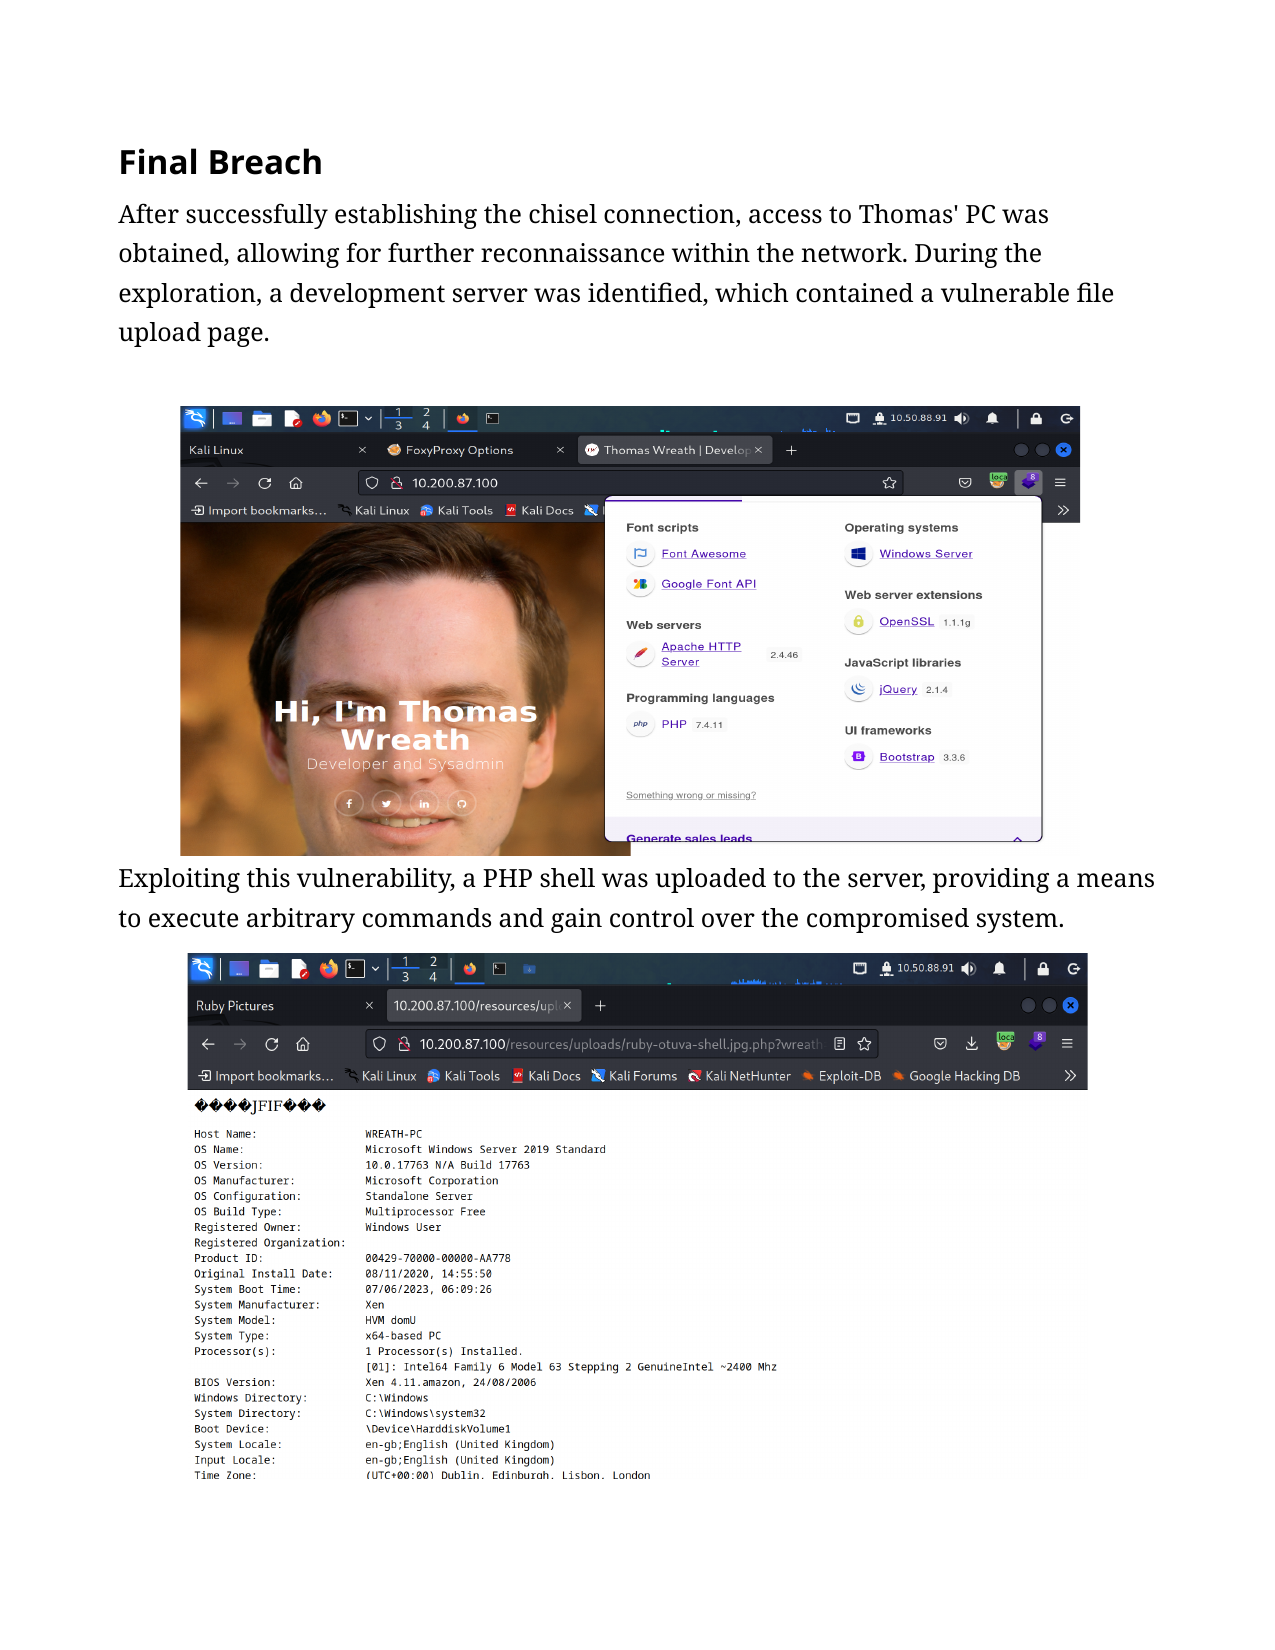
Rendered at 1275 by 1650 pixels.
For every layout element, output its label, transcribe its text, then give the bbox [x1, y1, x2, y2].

text After successfully establishing the chisel connection, access to Thomas' PC was obtained, allowing for further reconnaissance within the network. During the exploration, a development server was identified, which contained a vulnerable file upload page. [118, 197, 1157, 348]
text Exploiting this vulnerability, a PHP shell was uploaded to the server, providing a means to execute arbitrary commands and gain control over the compromised system. [118, 422, 1157, 934]
picture [180, 406, 1081, 856]
picture [187, 953, 1088, 1479]
subtitle Final Breach [118, 139, 1157, 184]
